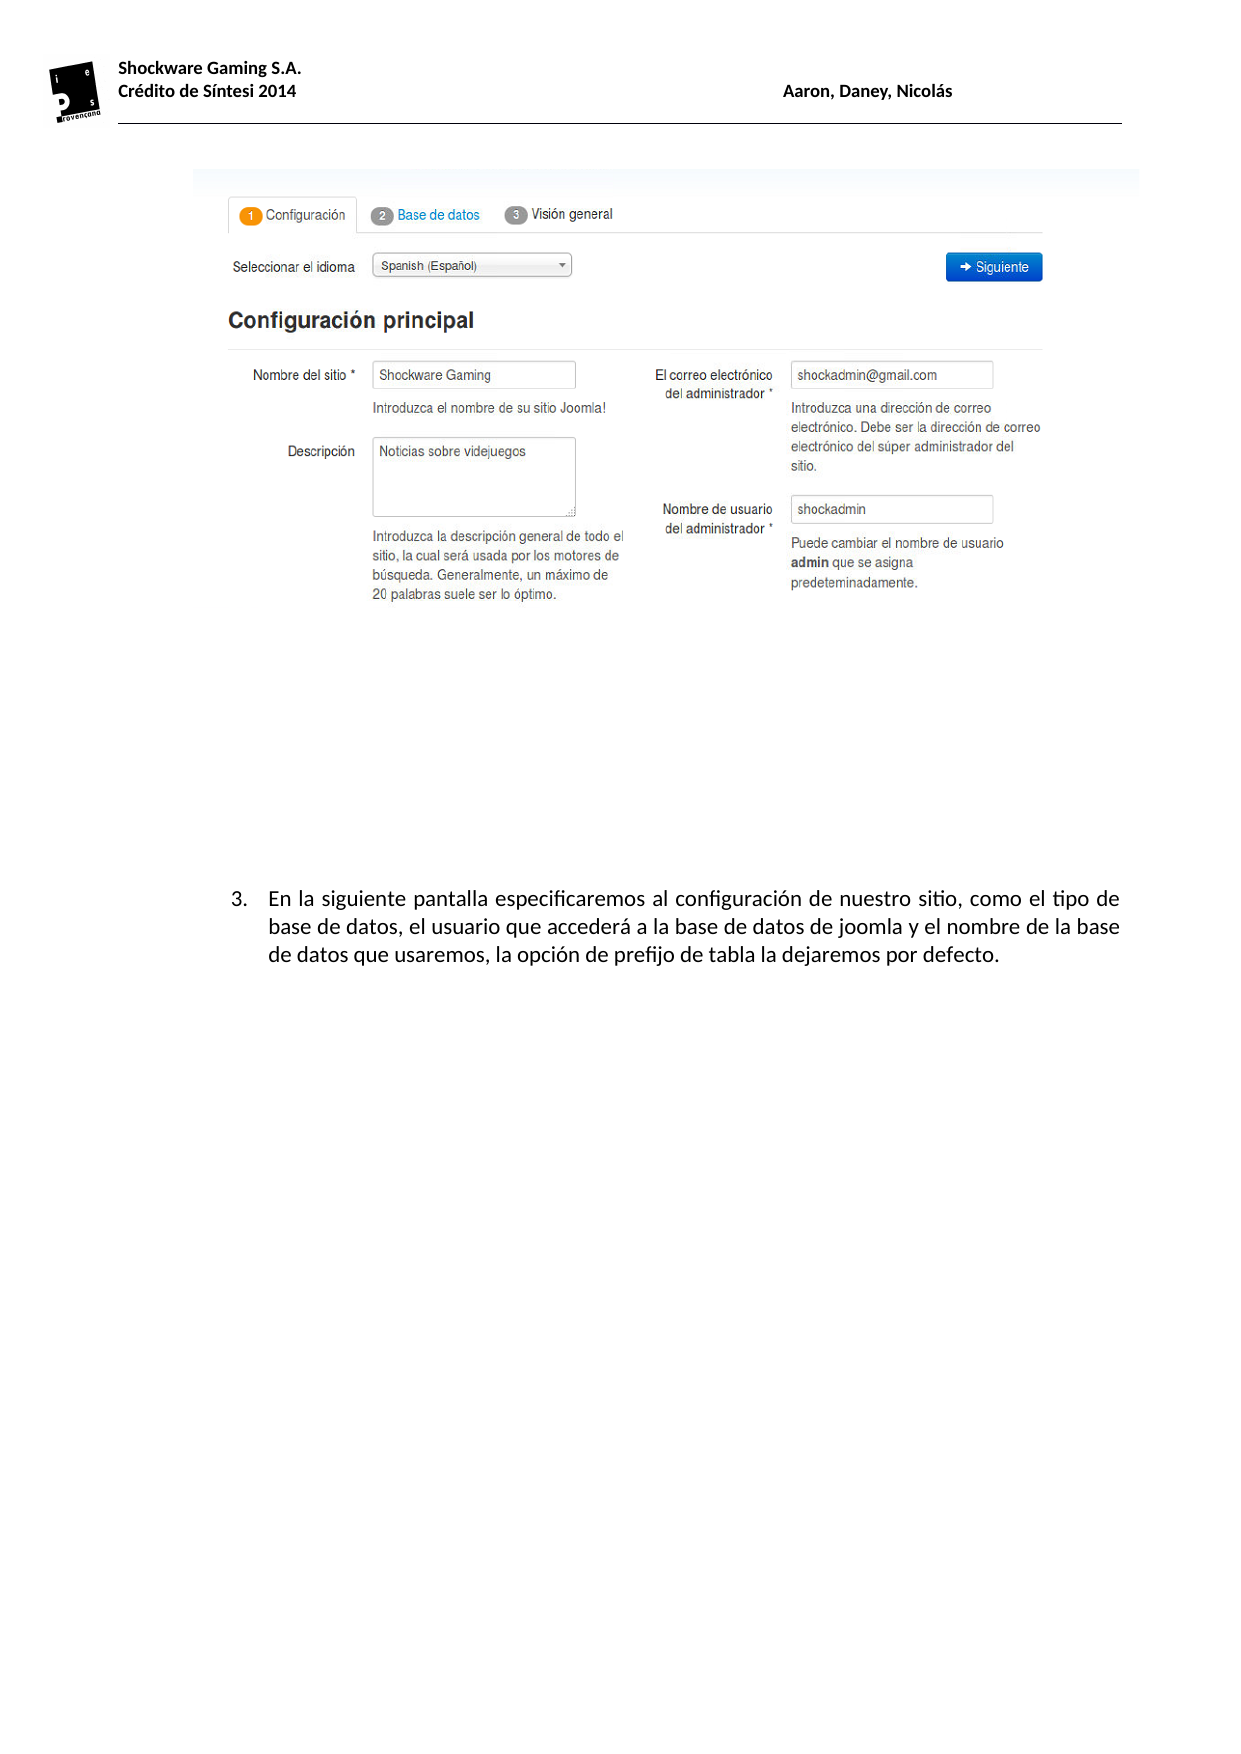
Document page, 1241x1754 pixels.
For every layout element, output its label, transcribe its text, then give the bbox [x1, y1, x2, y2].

list En la siguiente pantalla especificaremos al configuración de nuestro sitio, como el tipo de base de datos, el usuario que accederá a la base de datos de joomla y el nombre de la base de datos que usaremos, la opción de prefijo de tabla la dejaremos por defecto. [231, 884, 1122, 968]
